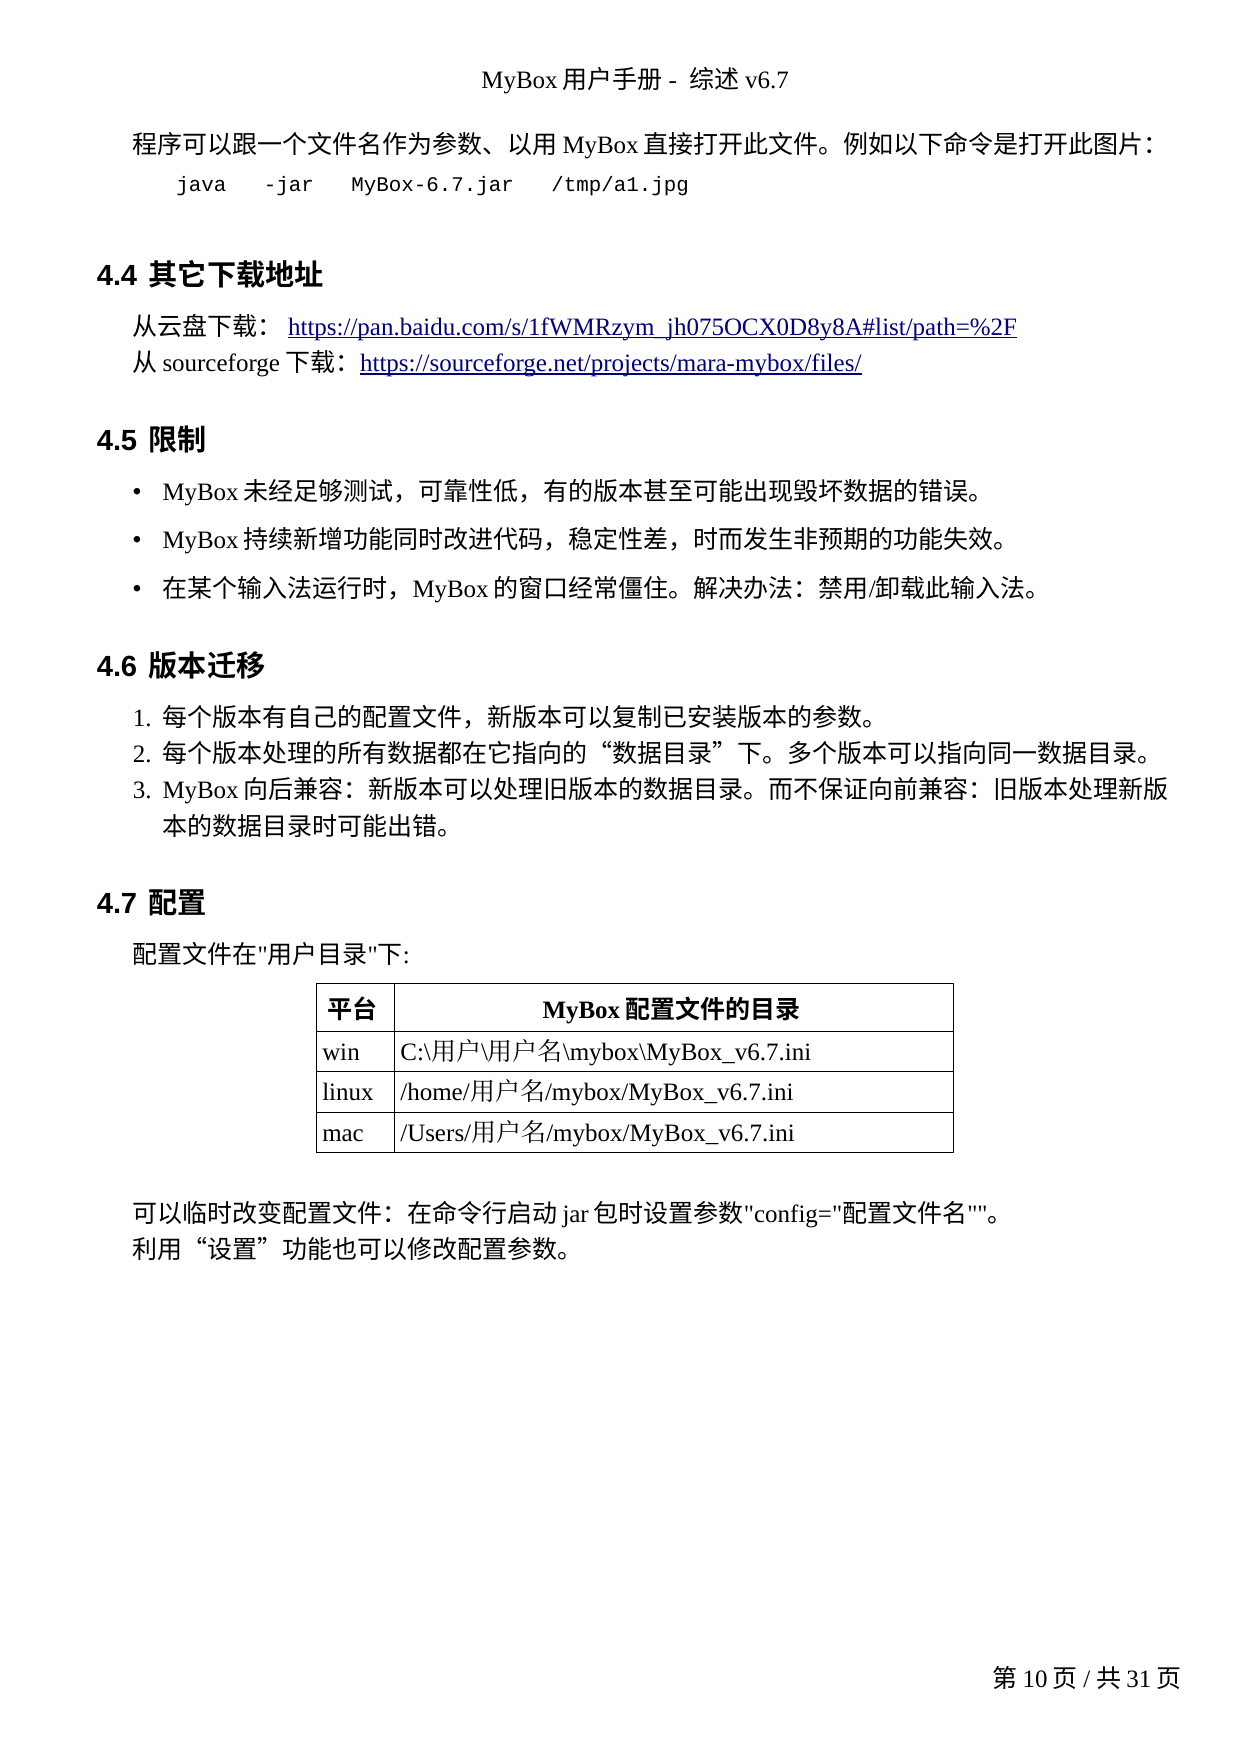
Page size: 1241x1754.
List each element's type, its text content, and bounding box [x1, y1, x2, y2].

text 可以临时改变配置文件：在命令行启动jar包时设置参数"config="配置文件名""。 利用“设置”功能也可以修改配置参数。 [88, 1193, 1181, 1266]
list MyBox向后兼容：新版本可以处理旧版本的数据目录。而不保证向前兼容：旧版本处理新版本的数据目录时可能出错。 [133, 770, 1181, 842]
table_header 平台 [317, 984, 394, 1031]
list 每个版本处理的所有数据都在它指向的“数据目录”下。多个版本可以指向同一数据目录。 [133, 733, 1181, 770]
text 配置文件在"用户目录"下: [88, 934, 1181, 971]
table_cell mac [317, 1113, 394, 1152]
list 在某个输入法运行时，MyBox的窗口经常僵住。解决办法：禁用/卸载此输入法。 [133, 569, 1181, 605]
table_header MyBox配置文件的目录 [395, 984, 953, 1031]
subtitle 限制 [88, 416, 1181, 459]
text 从云盘下载： https://pan.baidu.com/s/1fWMRzym_jh075OCX0D8y8A#list/path=%2F 从sourceforge下载：https://sourceforge.net/projects/mara-mybox/files/ [88, 306, 1181, 379]
table_cell /Users/用户名/mybox/MyBox_v6.7.ini [395, 1113, 953, 1152]
text 程序可以跟一个文件名作为参数、以用MyBox直接打开此文件。例如以下命令是打开此图片： [88, 125, 1181, 161]
subtitle 版本迁移 [88, 642, 1181, 685]
list MyBox未经足够测试，可靠性低，有的版本甚至可能出现毁坏数据的错误。 [133, 471, 1181, 507]
table_cell /home/用户名/mybox/MyBox_v6.7.ini [395, 1072, 953, 1112]
table_cell win [317, 1032, 394, 1071]
subtitle 配置 [88, 880, 1181, 922]
list MyBox持续新增功能同时改进代码，稳定性差，时而发生非预期的功能失效。 [133, 520, 1181, 556]
text java -jar MyBox-6.7.jar /tmp/a1.jpg [88, 173, 1181, 197]
subtitle 其它下载地址 [88, 252, 1181, 294]
table_cell linux [317, 1072, 394, 1112]
table_cell C:\用户\用户名\mybox\MyBox_v6.7.ini [395, 1032, 953, 1071]
list 每个版本有自己的配置文件，新版本可以复制已安装版本的参数。 [133, 697, 1181, 733]
